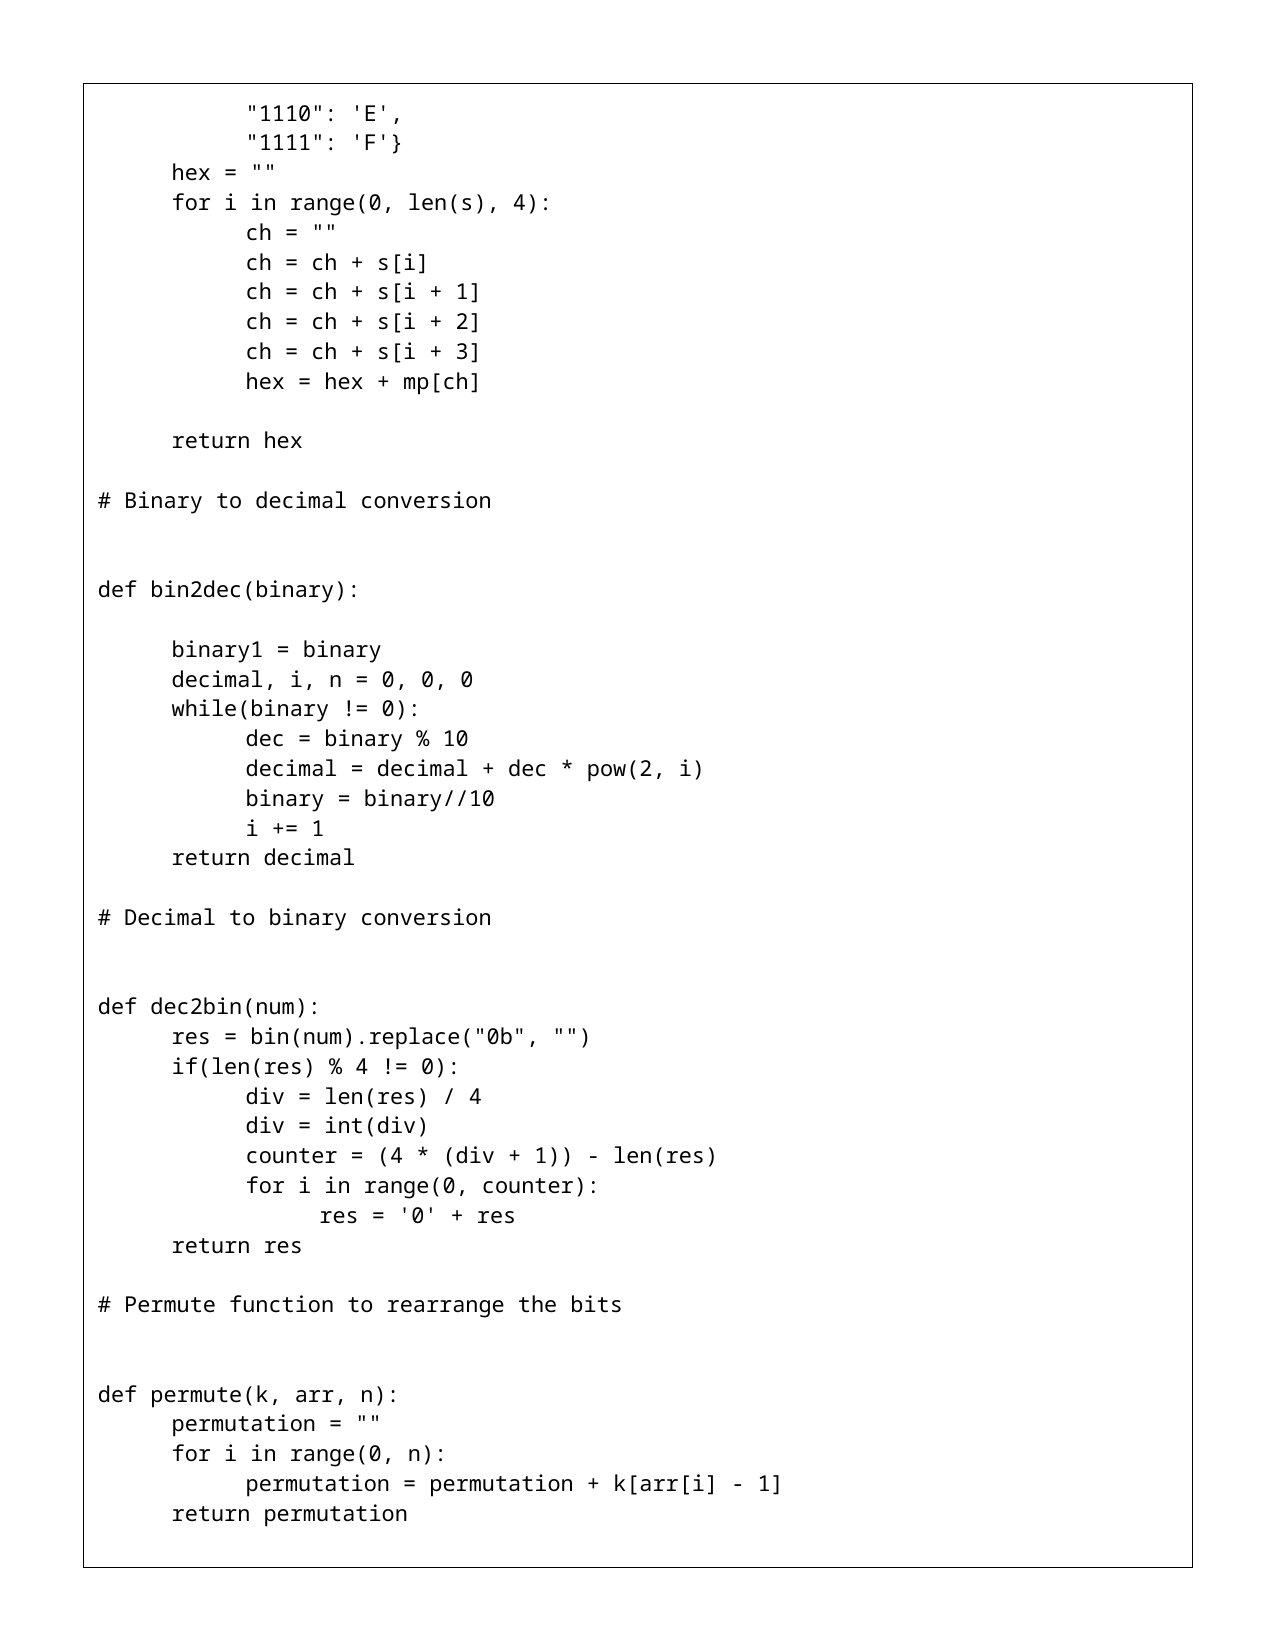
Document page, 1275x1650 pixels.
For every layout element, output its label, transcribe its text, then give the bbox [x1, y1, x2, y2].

text hex = "" [98, 157, 1177, 187]
text return permutation [98, 1498, 1177, 1528]
text ch = "" [98, 217, 1177, 247]
text counter = (4 * (div + 1)) - len(res) [98, 1140, 1177, 1170]
text def permute(k, arr, n): [98, 1379, 1177, 1408]
text def bin2dec(binary): [98, 574, 1177, 604]
text ch = ch + s[i + 2] [98, 306, 1177, 336]
text if(len(res) % 4 != 0): [98, 1051, 1177, 1081]
text ch = ch + s[i + 1] [98, 276, 1177, 306]
text "1110": 'E', [98, 98, 1177, 127]
text return decimal [98, 842, 1177, 872]
text res = bin(num).replace("0b", "") [98, 1021, 1177, 1051]
text binary = binary//10 [98, 783, 1177, 813]
text hex = hex + mp[ch] [98, 366, 1177, 396]
text decimal, i, n = 0, 0, 0 [98, 664, 1177, 693]
text res = '0' + res [98, 1200, 1177, 1230]
text permutation = "" [98, 1408, 1177, 1438]
text # Binary to decimal conversion [98, 485, 1177, 515]
text div = len(res) / 4 [98, 1081, 1177, 1111]
text "1111": 'F'} [98, 127, 1177, 157]
text # Permute function to rearrange the bits [98, 1289, 1177, 1319]
text def dec2bin(num): [98, 991, 1177, 1021]
text while(binary != 0): [98, 693, 1177, 723]
text # Decimal to binary conversion [98, 902, 1177, 932]
text decimal = decimal + dec * pow(2, i) [98, 753, 1177, 783]
text return hex [98, 425, 1177, 455]
text dec = binary % 10 [98, 723, 1177, 753]
text for i in range(0, len(s), 4): [98, 187, 1177, 217]
text ch = ch + s[i] [98, 247, 1177, 276]
text permutation = permutation + k[arr[i] - 1] [98, 1468, 1177, 1498]
text i += 1 [98, 813, 1177, 842]
text for i in range(0, n): [98, 1438, 1177, 1468]
text binary1 = binary [98, 634, 1177, 664]
text return res [98, 1230, 1177, 1259]
text for i in range(0, counter): [98, 1170, 1177, 1200]
text div = int(div) [98, 1111, 1177, 1140]
text ch = ch + s[i + 3] [98, 336, 1177, 366]
